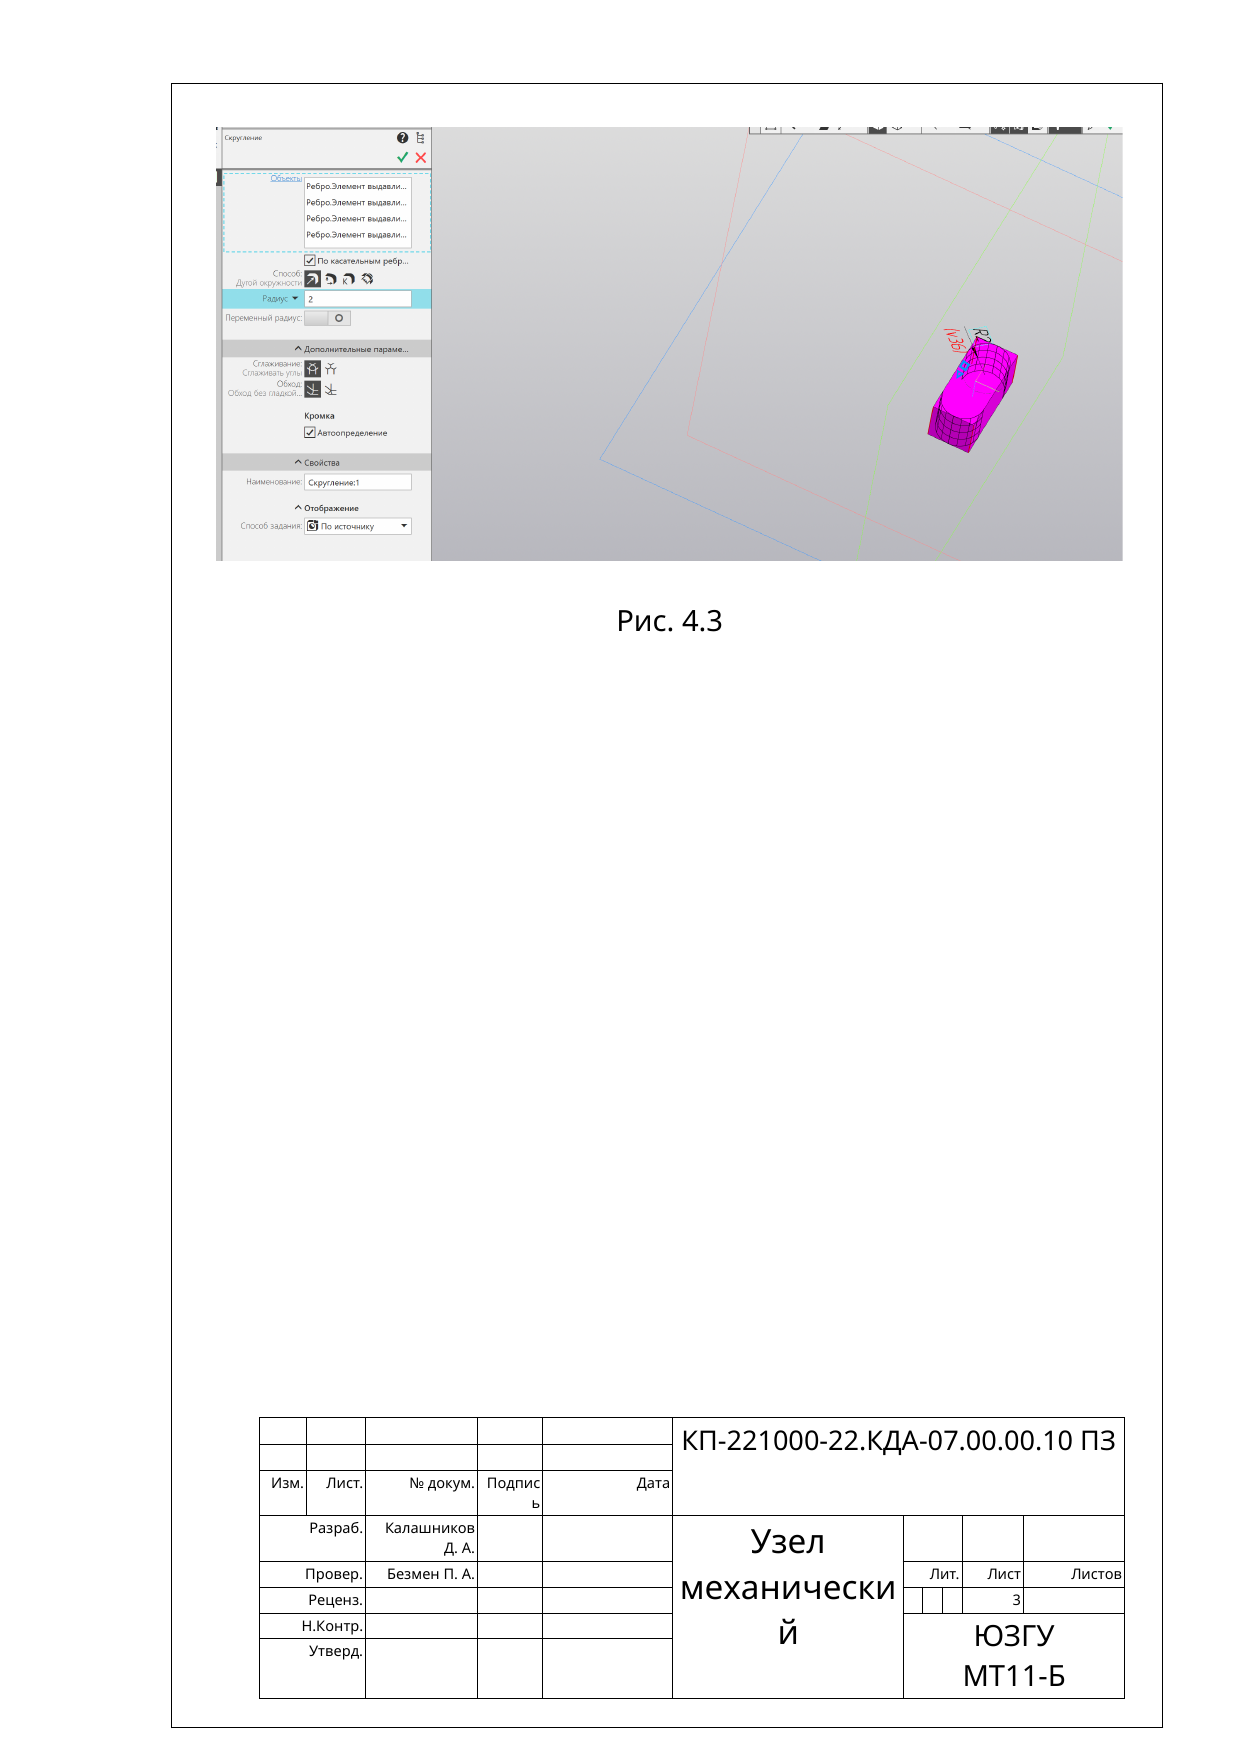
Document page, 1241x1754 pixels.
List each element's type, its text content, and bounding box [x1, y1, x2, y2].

text Рис. 4.3 [216, 600, 1123, 639]
picture [216, 127, 1123, 561]
